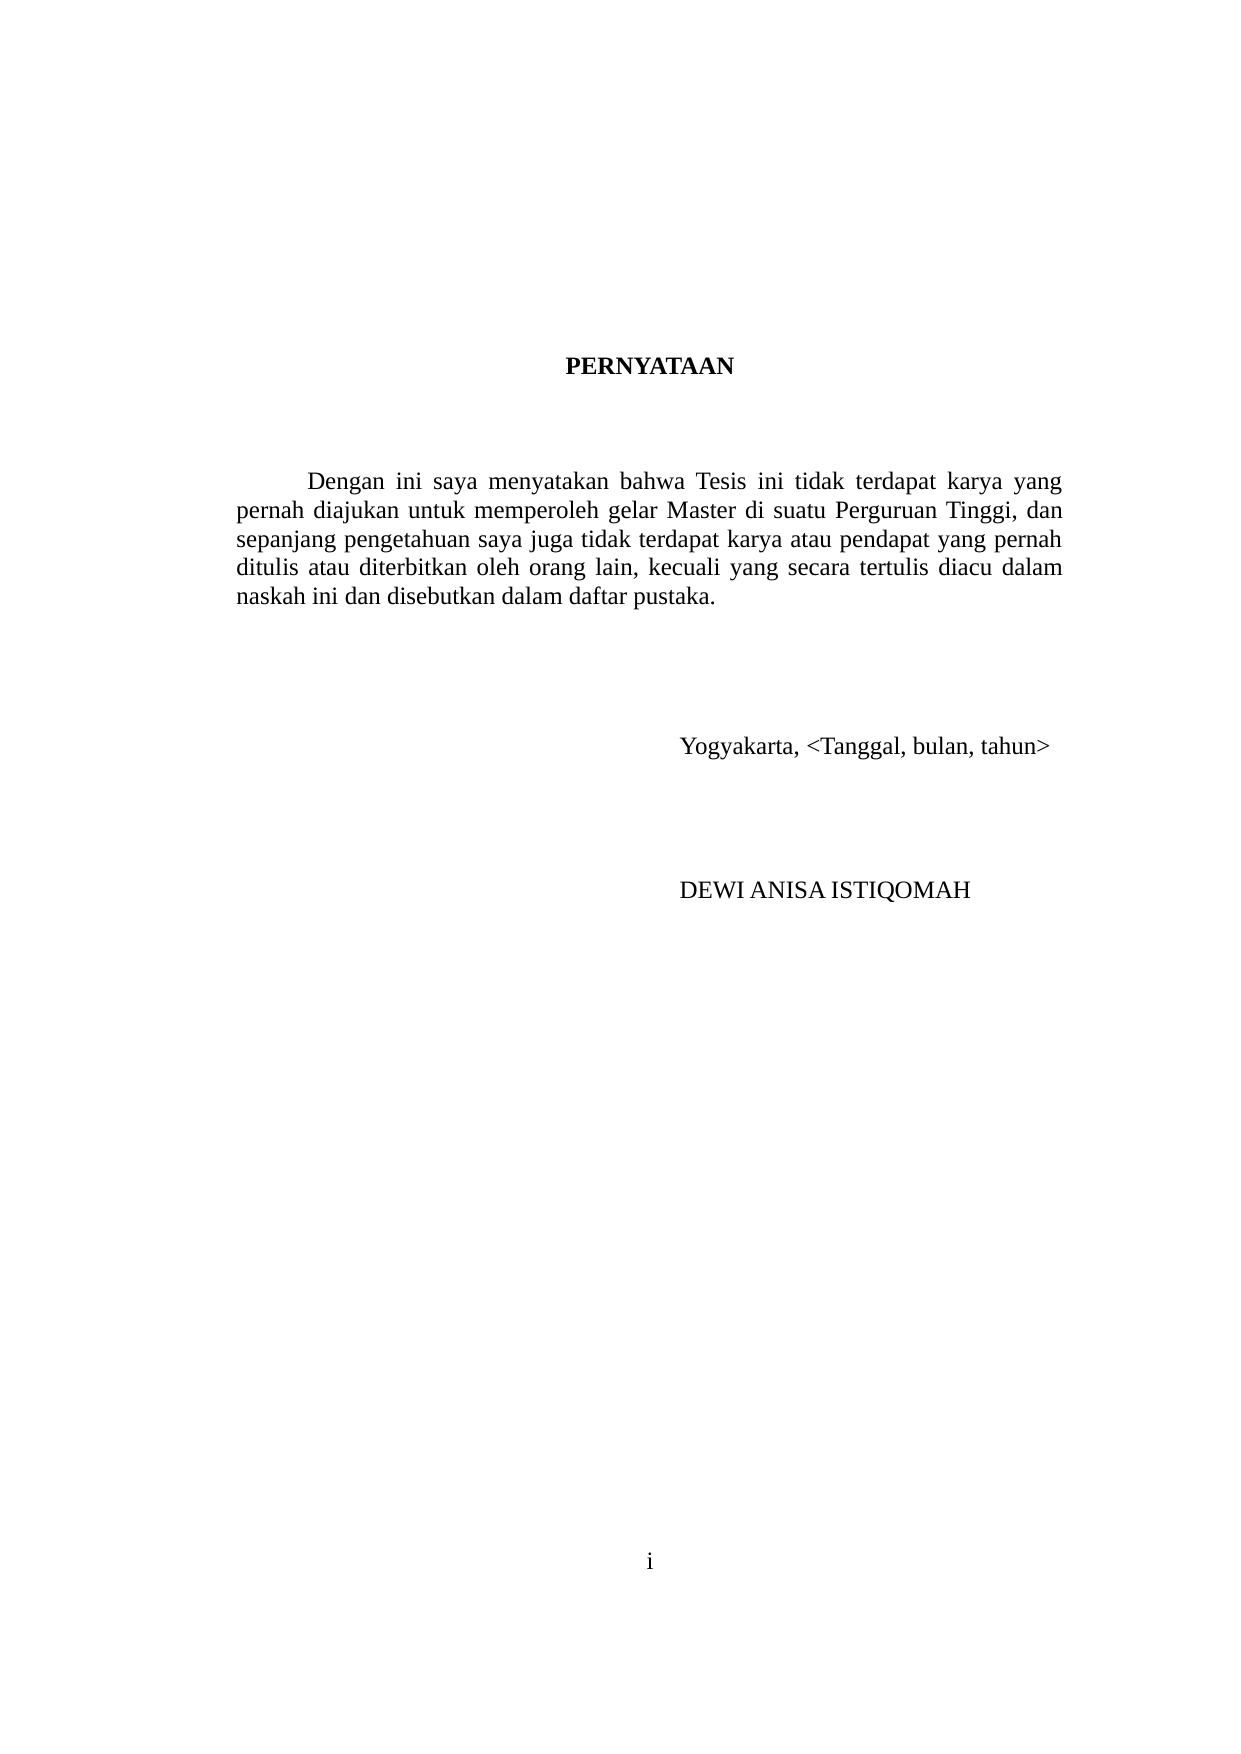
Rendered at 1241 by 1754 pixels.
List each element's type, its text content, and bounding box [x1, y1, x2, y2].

text Dengan ini saya menyatakan bahwa Tesis ini tidak terdapat karya yang pernah diajukan untuk memperoleh gelar Master di suatu Perguruan Tinggi, dan sepanjang pengetahuan saya juga tidak terdapat karya atau pendapat yang pernah ditulis atau diterbitkan oleh orang lain, kecuali yang secara tertulis diacu dalam naskah ini dan disebutkan dalam daftar pustaka. [236, 466, 1063, 610]
text Yogyakarta, <Tanggal, bulan, tahun> [236, 731, 1063, 760]
text PERNYATAAN [236, 351, 1063, 380]
text DEWI ANISA ISTIQOMAH [236, 875, 1063, 903]
